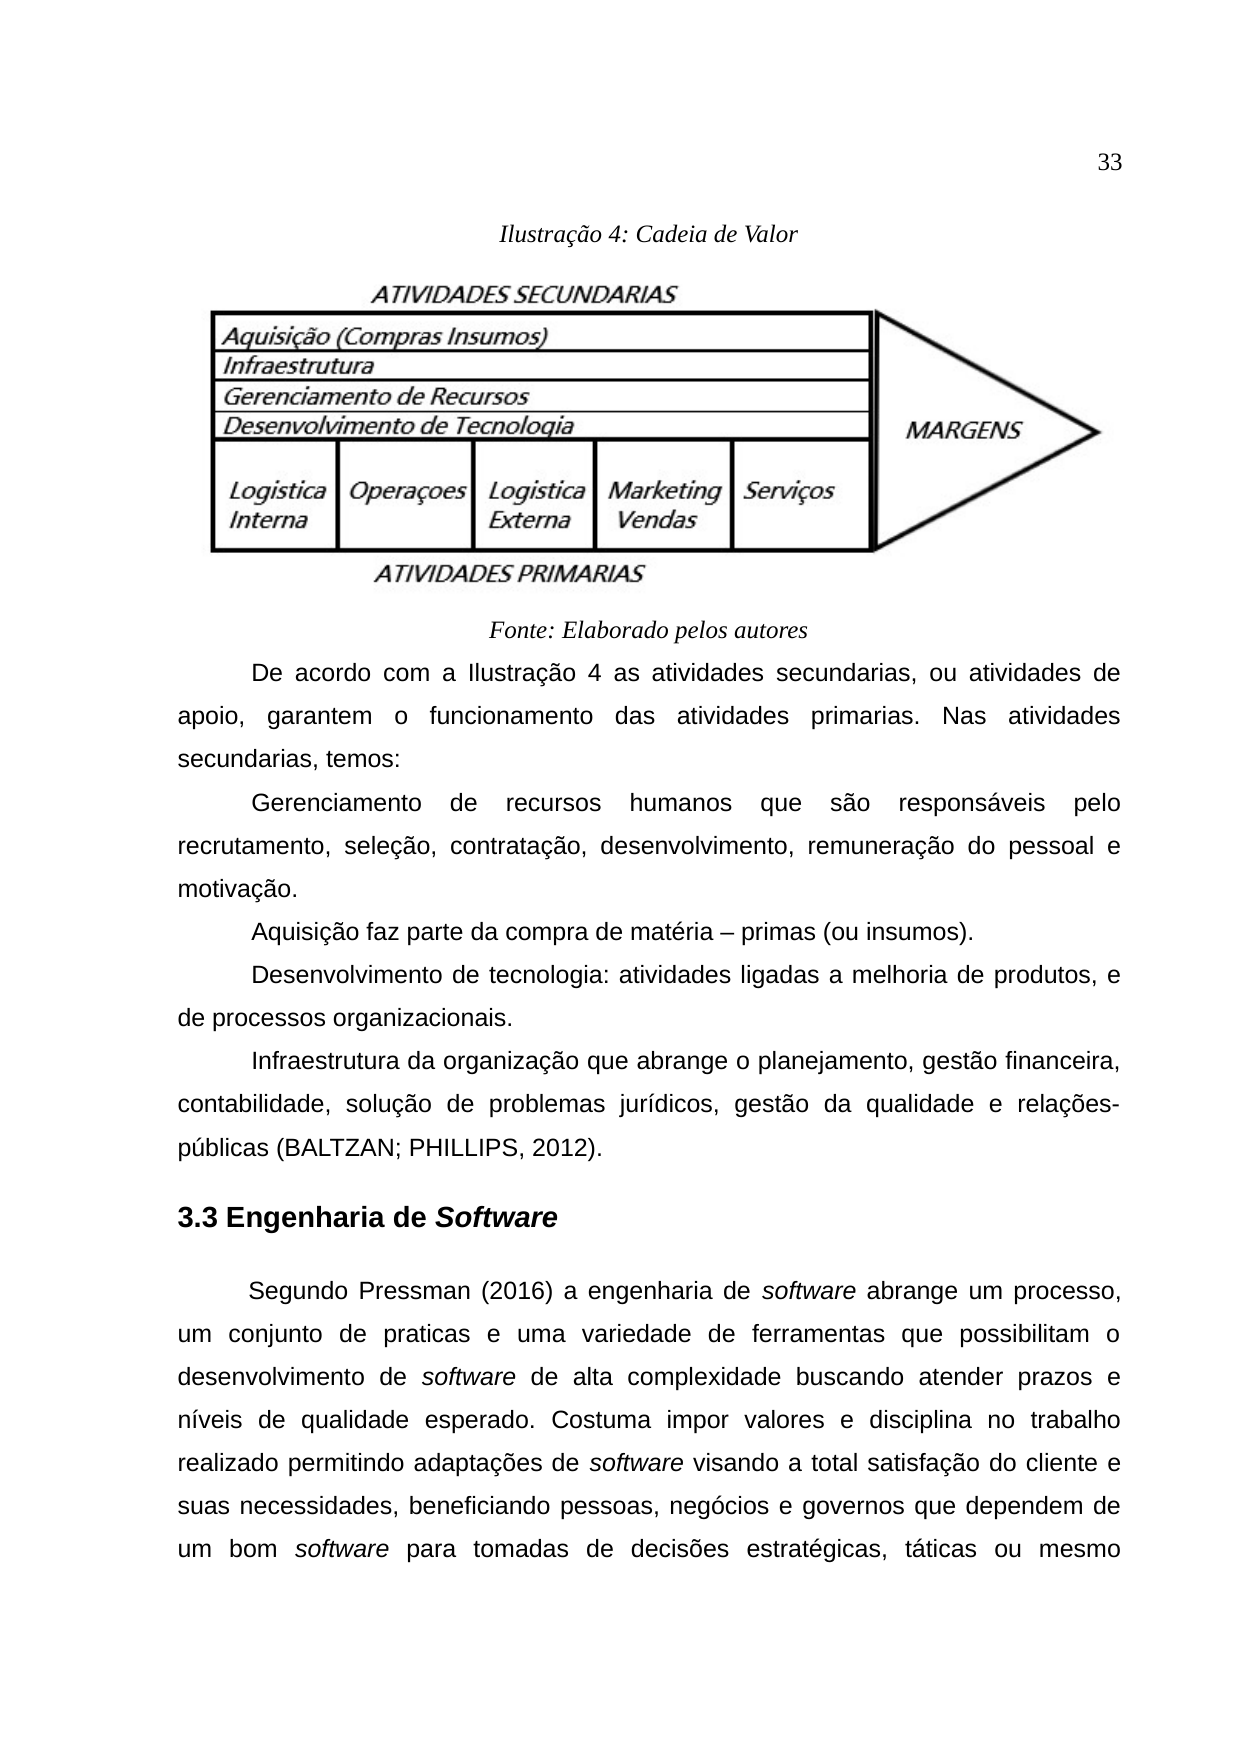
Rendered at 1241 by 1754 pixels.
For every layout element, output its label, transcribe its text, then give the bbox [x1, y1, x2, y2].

text Ilustração 4: Cadeia de Valor [177, 219, 1122, 260]
text Segundo Pressman (2016) a engenharia de software abrange um processo, um conjunto de praticas e uma variedade de ferramentas que possibilitam o desenvolvimento de software de alta complexidade buscando atender prazos e níveis de qualidade esperado. Costuma impor valores e disciplina no trabalho realizado permitindo adaptações de software visando a total satisfação do cliente e suas necessidades, beneficiando pessoas, negócios e governos que dependem de um bom software para tomadas de decisões estratégicas, táticas ou mesmo [177, 1276, 1122, 1563]
picture [177, 260, 1123, 610]
text Fonte: Elaborado pelos autores [177, 610, 1122, 644]
subtitle 3.3 Engenharia de Software [177, 1201, 1122, 1234]
text Infraestrutura da organização que abrange o planejamento, gestão financeira, contabilidade, solução de problemas jurídicos, gestão da qualidade e relações-públicas (BALTZAN; PHILLIPS, 2012). [177, 1046, 1122, 1161]
text Desenvolvimento de tecnologia: atividades ligadas a melhoria de produtos, e de processos organizacionais. [177, 960, 1122, 1032]
text De acordo com a Ilustração 4 as atividades secundarias, ou atividades de apoio, garantem o funcionamento das atividades primarias. Nas atividades secundarias, temos: [177, 644, 1122, 773]
text Aquisição faz parte da compra de matéria – primas (ou insumos). [177, 917, 1122, 946]
text Gerenciamento de recursos humanos que são responsáveis pelo recrutamento, seleção, contratação, desenvolvimento, remuneração do pessoal e motivação. [177, 788, 1122, 903]
text [177, 207, 1122, 219]
